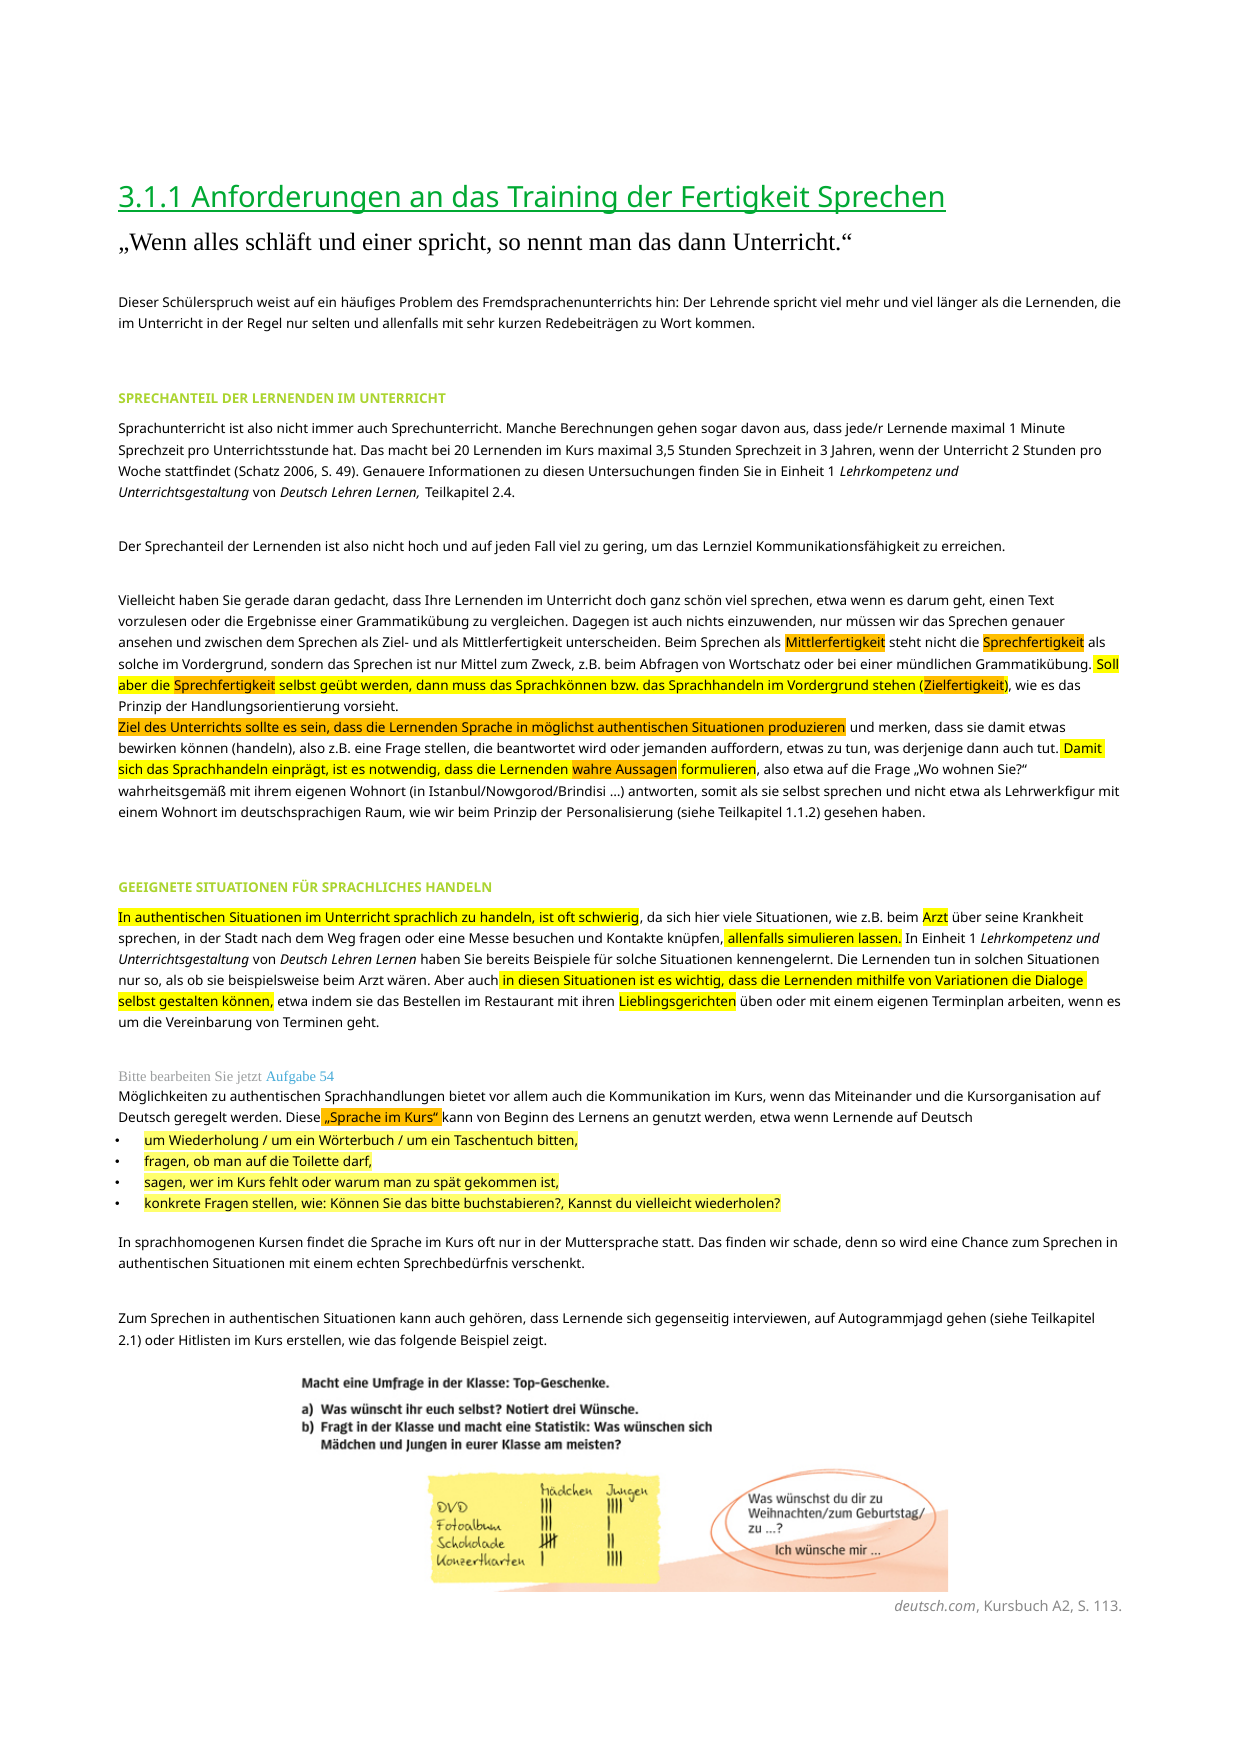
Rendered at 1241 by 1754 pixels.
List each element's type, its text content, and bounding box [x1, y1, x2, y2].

text Möglichkeiten zu authentischen Sprachhandlungen bietet vor allem auch die Kommunikation im Kurs, wenn das Miteinander und die Kursorganisation auf Deutsch geregelt werden. Diese „Sprache im Kurs“ kann von Beginn des Lernens an genutzt werden, etwa wenn Lernende auf Deutsch [118, 1087, 1122, 1126]
text „Wenn alles schläft und einer spricht, so nennt man das dann Unterricht.“ [118, 227, 1122, 256]
text Der Sprechanteil der Lernenden ist also nicht hoch und auf jeden Fall viel zu gering, um das Lernziel Kommunikationsfähigkeit zu erreichen. [118, 537, 1122, 555]
text Ziel des Unterrichts sollte es sein, dass die Lernenden Sprache in möglichst authentischen Situationen produzieren und merken, dass sie damit etwas bewirken können (handeln), also z.B. eine Frage stellen, die beantwortet wird oder jemanden auffordern, etwas zu tun, was derjenige dann auch tut. Damit sich das Sprachhandeln einprägt, ist es notwendig, dass die Lernenden wahre Aussagen formulieren, also etwa auf die Frage „Wo wohnen Sie?“ wahrheitsgemäß mit ihrem eigenen Wohnort (in Istanbul/Nowgorod/Brindisi …) antworten, somit als sie selbst sprechen und nicht etwa als Lehrwerkfigur mit einem Wohnort im deutschsprachigen Raum, wie wir beim Prinzip der Personalisierung (siehe Teilkapitel 1.1.2) gesehen haben. [118, 718, 1122, 821]
text Zum Sprechen in authentischen Situationen kann auch gehören, dass Lernende sich gegenseitig interviewen, auf Autogrammjagd gehen (siehe Teilkapitel 2.1) oder Hitlisten im Kurs erstellen, wie das folgende Beispiel zeigt. [118, 1309, 1122, 1349]
subtitle GEEIGNETE SITUATIONEN FÜR SPRACHLICHES HANDELN [118, 878, 1122, 896]
list konkrete Fragen stellen, wie: Können Sie das bitte buchstabieren?, Kannst du vielleicht wiederholen? [118, 1191, 1122, 1212]
text deutsch.com, Kursbuch A2, S. 113. [118, 1596, 1122, 1616]
text Sprachunterricht ist also nicht immer auch Sprechunterricht. Manche Berechnungen gehen sogar davon aus, dass jede/r Lernende maximal 1 Minute Sprechzeit pro Unterrichtsstunde hat. Das macht bei 20 Lernenden im Kurs maximal 3,5 Stunden Sprechzeit in 3 Jahren, wenn der Unterricht 2 Stunden pro Woche stattfindet (Schatz 2006, S. 49). Genauere Informationen zu diesen Untersuchungen finden Sie in Einheit 1 Lehrkompetenz und Unterrichtsgestaltung von Deutsch Lehren Lernen, Teilkapitel 2.4. [118, 419, 1122, 501]
text In authentischen Situationen im Unterricht sprachlich zu handeln, ist oft schwierig, da sich hier viele Situationen, wie z.B. beim Arzt über seine Krankheit sprechen, in der Stadt nach dem Weg fragen oder eine Messe besuchen und Kontakte knüpfen, allenfalls simulieren lassen. In Einheit 1 Lehrkompetenz und Unterrichtsgestaltung von Deutsch Lehren Lernen haben Sie bereits Beispiele für solche Situationen kennengelernt. Die Lernenden tun in solchen Situationen nur so, als ob sie beispielsweise beim Arzt wären. Aber auch in diesen Situationen ist es wichtig, dass die Lernenden mithilfe von Variationen die Dialoge selbst gestalten können, etwa indem sie das Bestellen im Restaurant mit ihren Lieblingsgerichten üben oder mit einem eigenen Terminplan arbeiten, wenn es um die Vereinbarung von Terminen geht. [118, 907, 1122, 1032]
text Bitte bearbeiten Sie jetzt Aufgabe 54 [118, 1067, 1122, 1084]
list sagen, wer im Kurs fehlt oder warum man zu spät gekommen ist, [118, 1171, 1122, 1191]
list um Wiederholung / um ein Wörterbuch / um ein Taschentuch bitten, [118, 1129, 1122, 1150]
text Vielleicht haben Sie gerade daran gedacht, dass Ihre Lernenden im Unterricht doch ganz schön viel sprechen, etwa wenn es darum geht, einen Text vorzulesen oder die Ergebnisse einer Grammatikübung zu vergleichen. Dagegen ist auch nichts einzuwenden, nur müssen wir das Sprechen genauer ansehen und zwischen dem Sprechen als Ziel- und als Mittlerfertigkeit unterscheiden. Beim Sprechen als Mittlerfertigkeit steht nicht die Sprechfertigkeit als solche im Vordergrund, sondern das Sprechen ist nur Mittel zum Zweck, z.B. beim Abfragen von Wortschatz oder bei einer mündlichen Grammatikübung. Soll aber die Sprechfertigkeit selbst geübt werden, dann muss das Sprachkönnen bzw. das Sprachhandeln im Vordergrund stehen (Zielfertigkeit), wie es das Prinzip der Handlungsorientierung vorsieht. [118, 591, 1122, 715]
subtitle SPRECHANTEIL DER LERNENDEN IM UNTERRICHT [118, 389, 1122, 408]
picture [292, 1372, 949, 1592]
list fragen, ob man auf die Toilette darf, [118, 1150, 1122, 1171]
text Dieser Schülerspruch weist auf ein häufiges Problem des Fremdsprachenunterrichts hin: Der Lehrende spricht viel mehr und viel länger als die Lernenden, die im Unterricht in der Regel nur selten und allenfalls mit sehr kurzen Redebeiträgen zu Wort kommen. [118, 293, 1122, 333]
text In sprachhomogenen Kursen findet die Sprache im Kurs oft nur in der Muttersprache statt. Das finden wir schade, denn so wird eine Chance zum Sprechen in authentischen Situationen mit einem echten Sprechbedürfnis verschenkt. [118, 1233, 1122, 1273]
subtitle 3.1.1 Anforderungen an das Training der Fertigkeit Sprechen [118, 176, 1122, 216]
